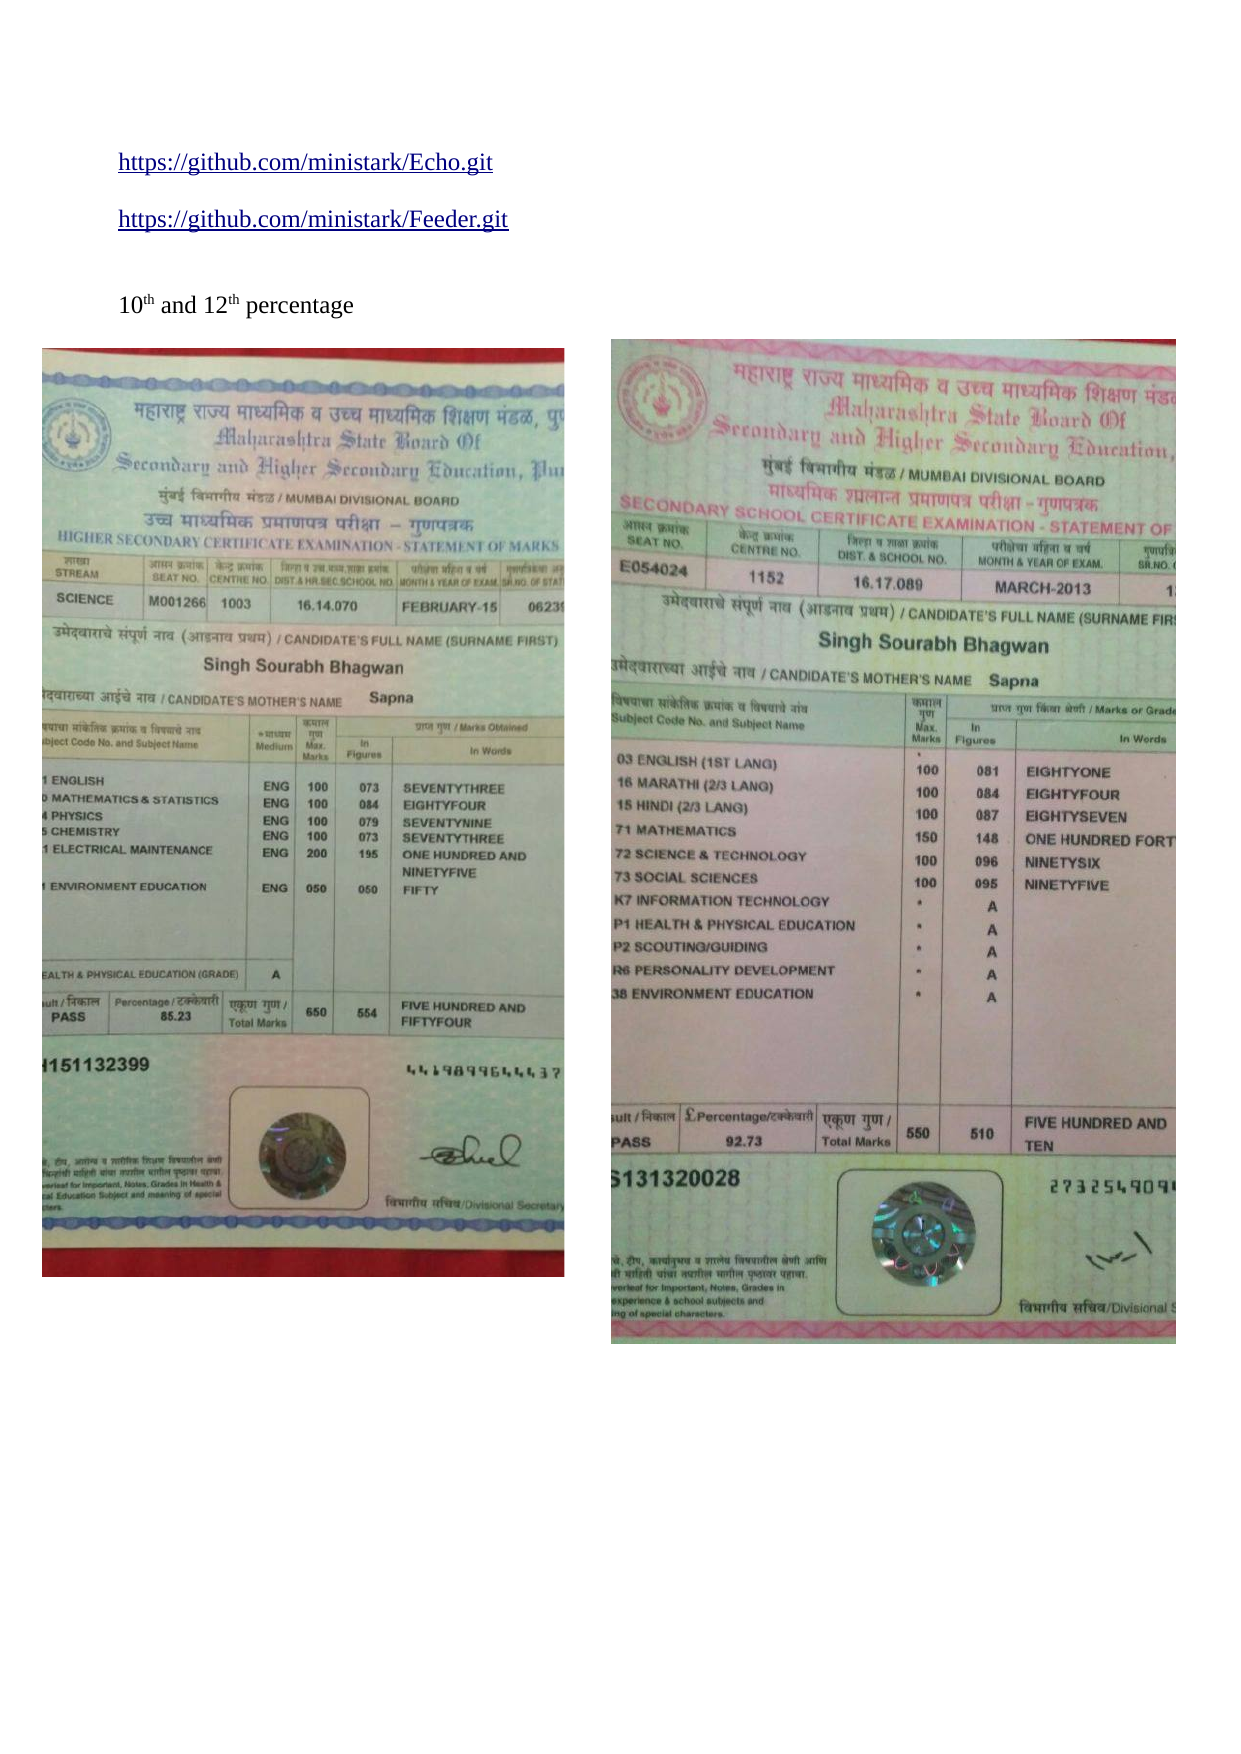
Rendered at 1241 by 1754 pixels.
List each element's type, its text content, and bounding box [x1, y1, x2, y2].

text 10th and 12th percentage [118, 291, 1122, 319]
picture [611, 339, 1176, 1344]
picture [42, 348, 565, 1277]
text https://github.com/ministark/Echo.git [118, 147, 1122, 176]
text https://github.com/ministark/Feeder.git [118, 204, 1122, 233]
